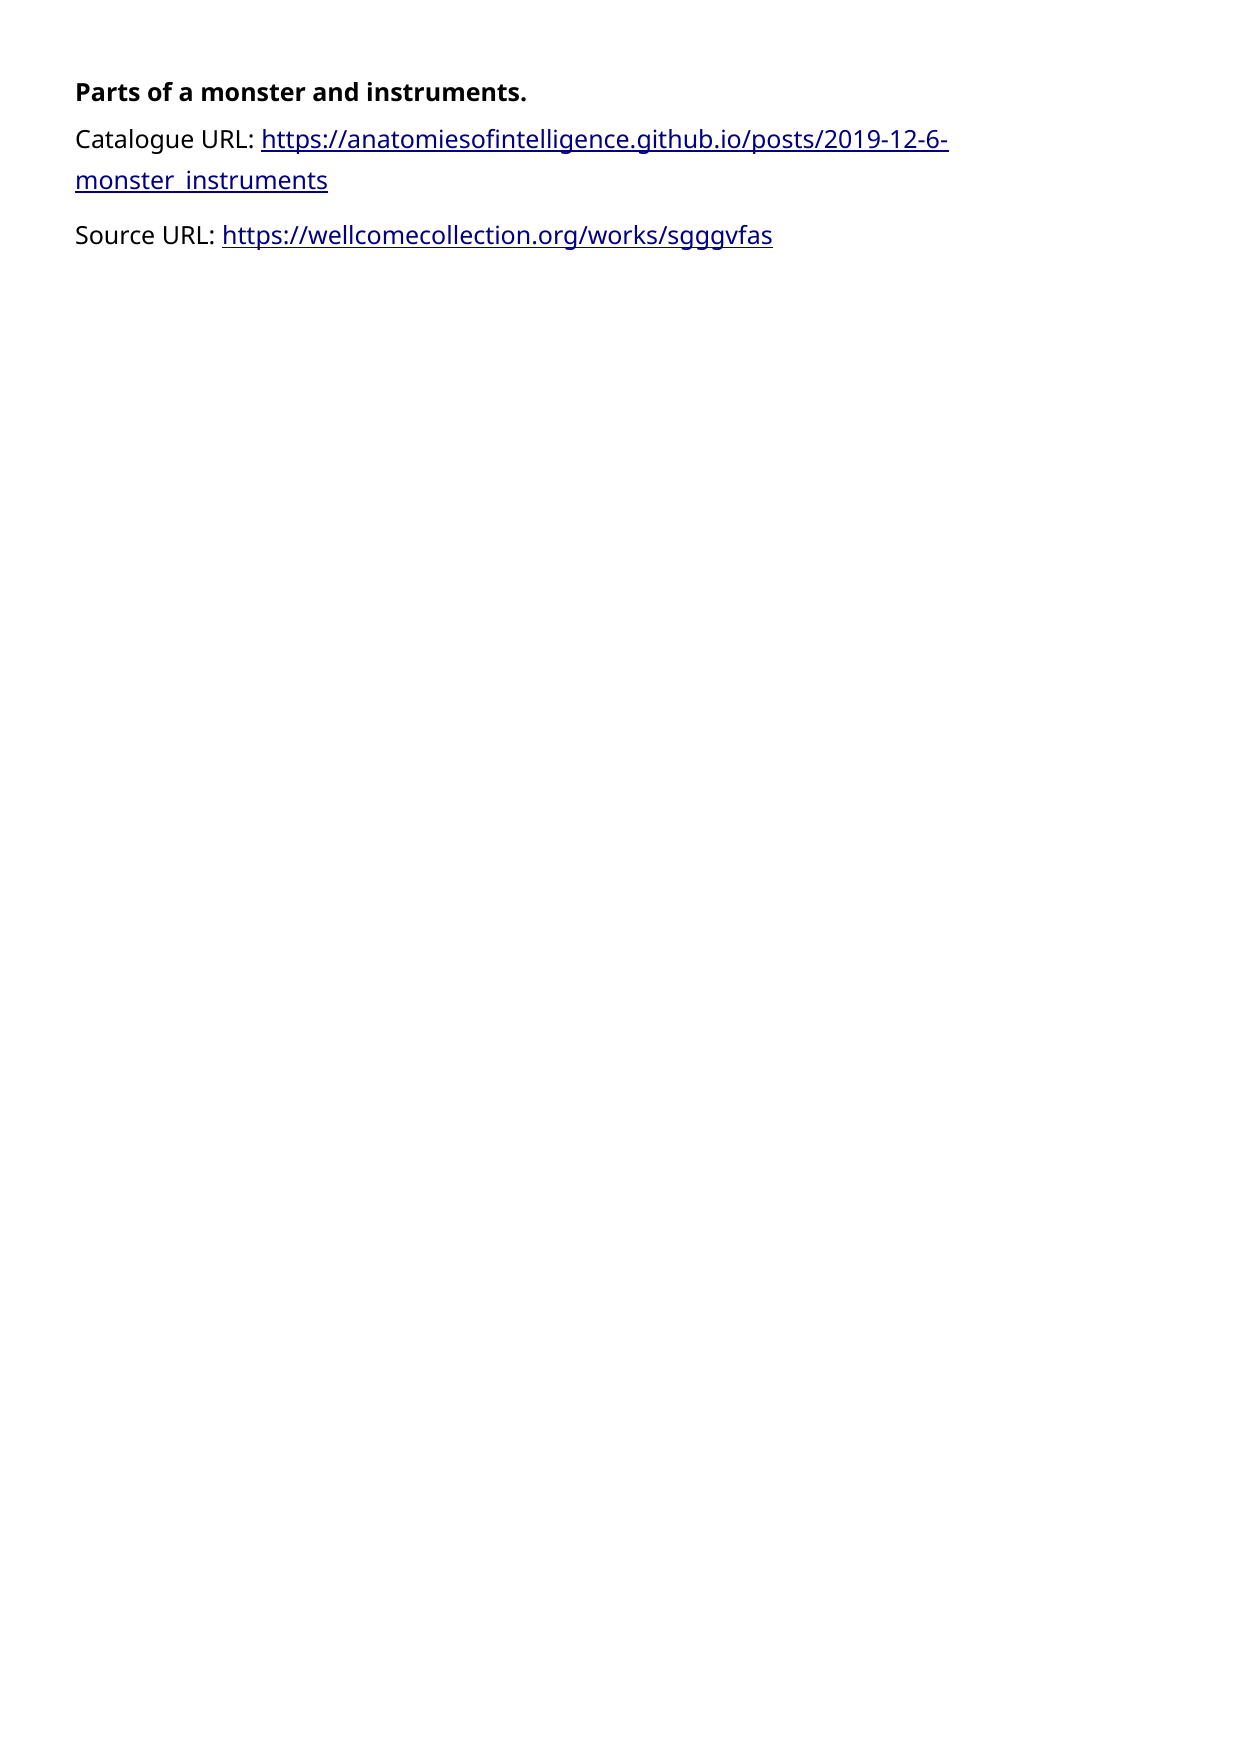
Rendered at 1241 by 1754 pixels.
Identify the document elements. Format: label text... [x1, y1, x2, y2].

subtitle Parts of a monster and instruments. [75, 75, 1165, 109]
text Catalogue URL: https://anatomiesofintelligence.github.io/posts/2019-12-6-monster_instruments [75, 122, 1165, 196]
text Source URL: https://wellcomecollection.org/works/sgggvfas [75, 218, 1165, 252]
